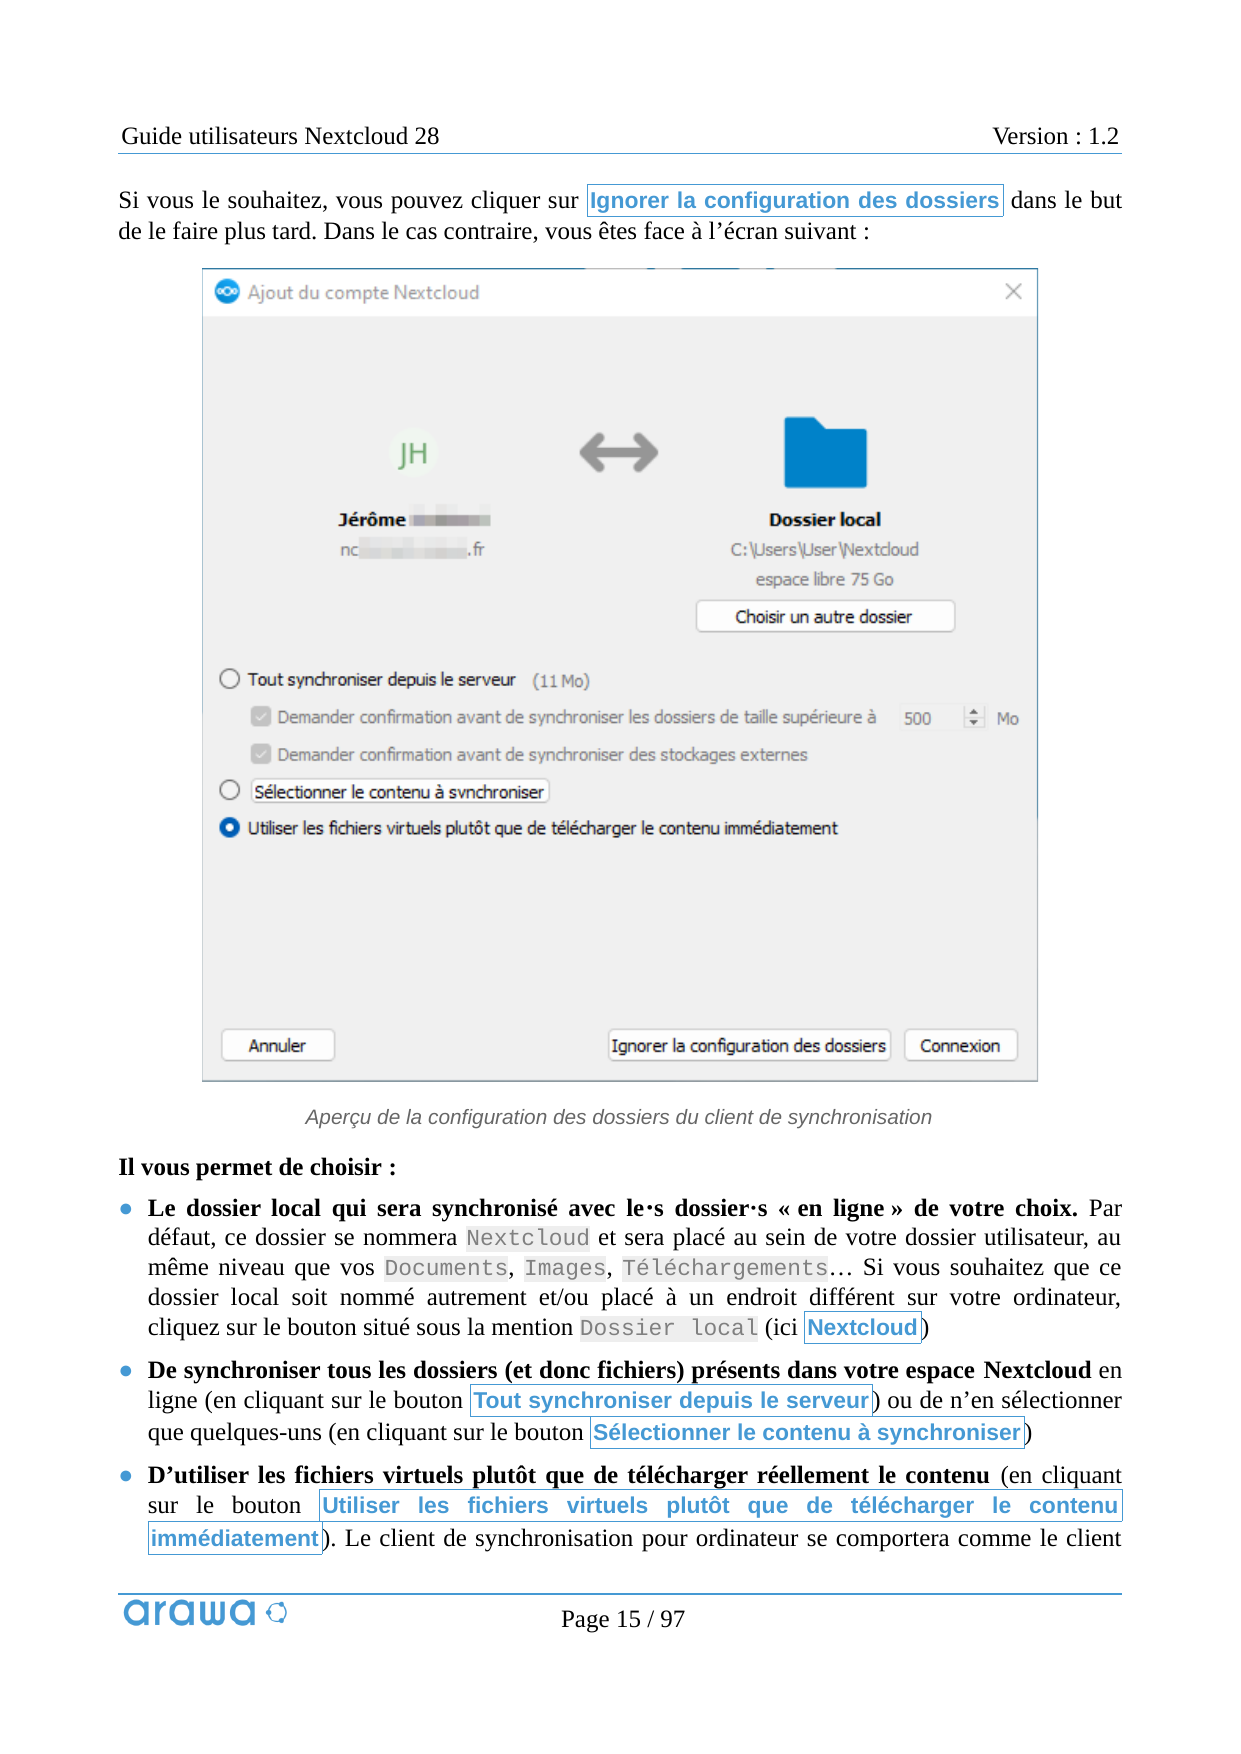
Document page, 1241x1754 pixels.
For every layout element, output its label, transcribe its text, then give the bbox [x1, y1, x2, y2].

picture [202, 268, 1039, 1082]
text Si vous le souhaitez, vous pouvez cliquer sur Ignorer la configuration des dossiers dans le but de le faire plus tard. Dans le cas contraire, vous êtes face à l’écran suivant : [118, 184, 1122, 245]
list Le dossier local qui sera synchronisé avec le⋅s dossier·s « en ligne » de votre choix. Par défaut, ce dossier se nommera Nextcloud et sera placé au sein de votre dossier utilisateur, au même niveau que vos Documents, Images, Téléchargements… Si vous souhaitez que ce dossier local soit nommé autrement et/ou placé à un endroit différent sur votre ordinateur, cliquez sur le bouton situé sous la mention Dossier local (ici Nextcloud) [118, 1193, 1122, 1343]
list De synchroniser tous les dossiers (et donc fichiers) présents dans votre espace Nextcloud en ligne (en cliquant sur le bouton Tout synchroniser depuis le serveur) ou de n’en sélectionner que quelques-uns (en cliquant sur le bouton Sélectionner le contenu à synchroniser) [118, 1355, 1122, 1448]
text Aperçu de la configuration des dossiers du client de synchronisation [118, 1105, 1122, 1129]
picture [121, 1597, 290, 1628]
text Il vous permet de choisir : [118, 1152, 1122, 1181]
list D’utiliser les fichiers virtuels plutôt que de télécharger réellement le contenu (en cliquant sur le bouton Utiliser les fichiers virtuels plutôt que de télécharger le contenu immédiatement). Le client de synchronisation pour ordinateur se comportera comme le client [118, 1460, 1122, 1554]
